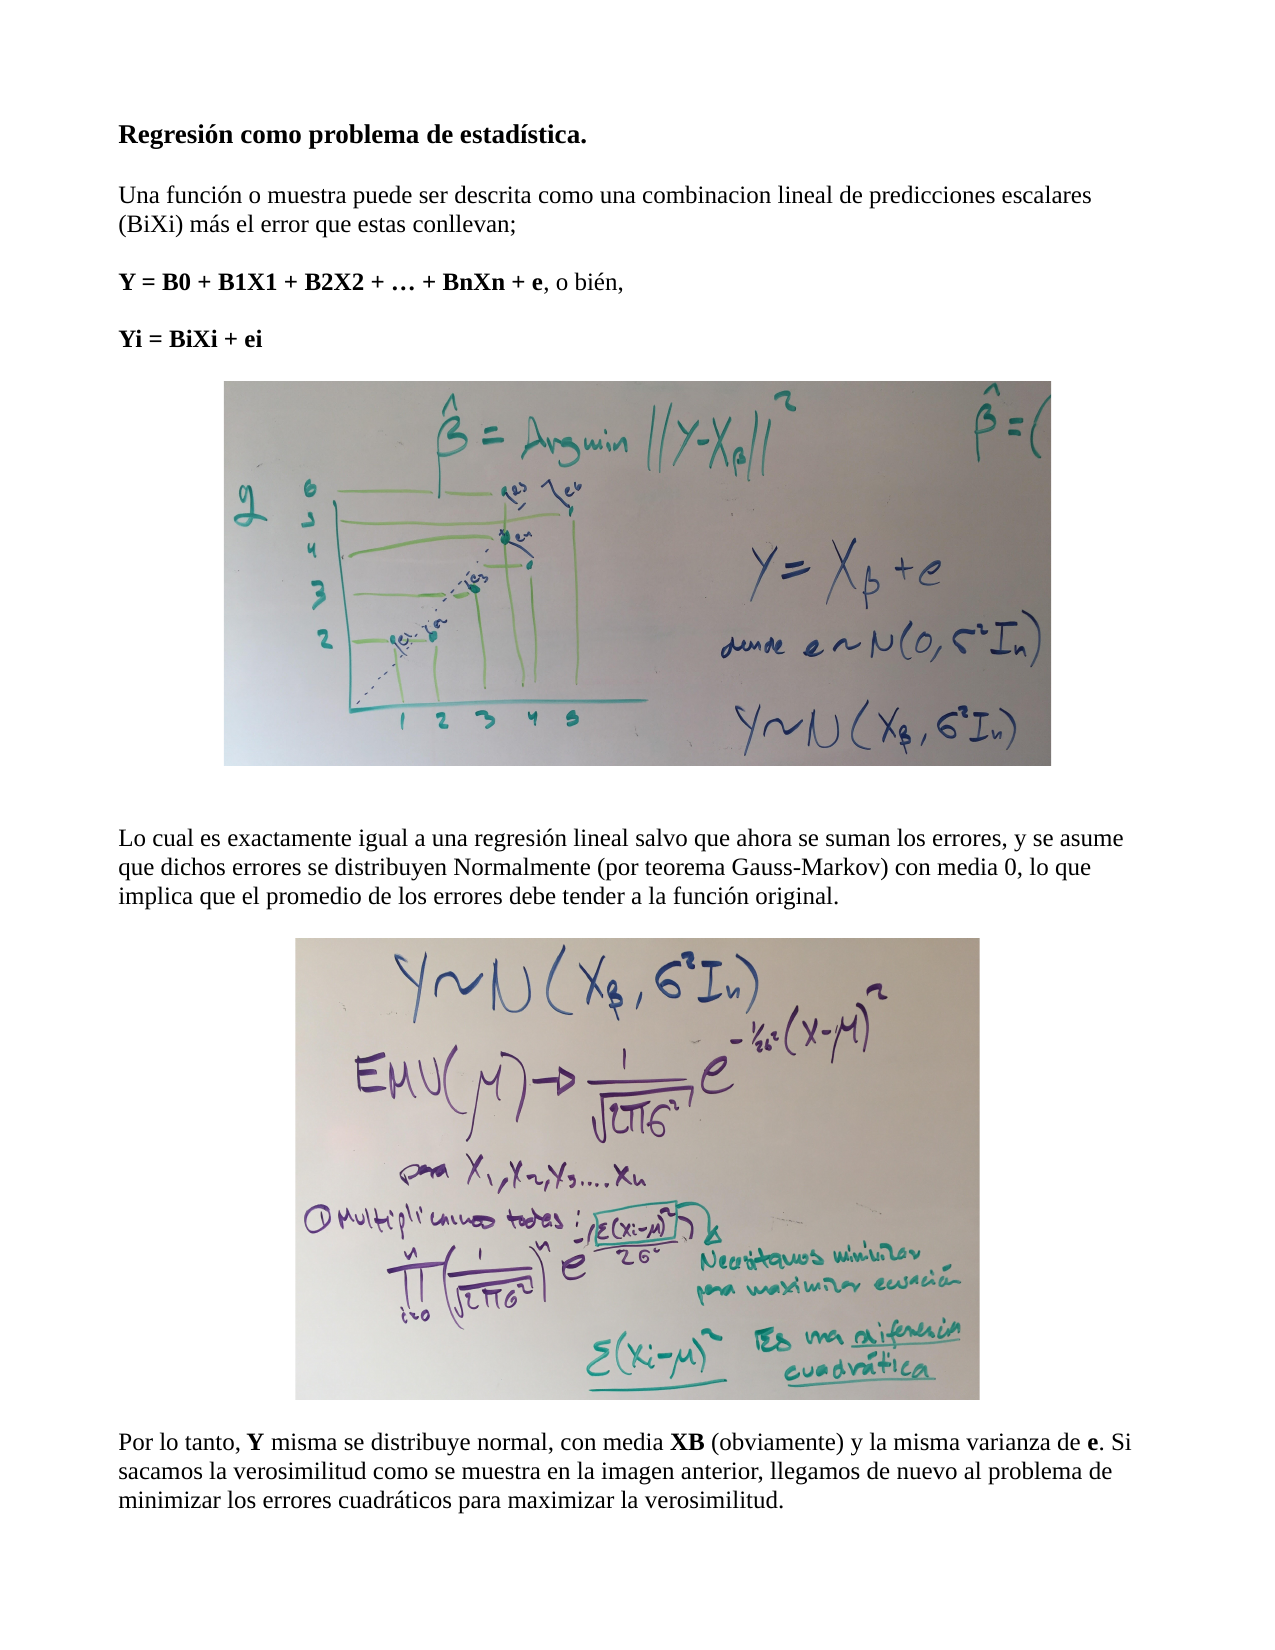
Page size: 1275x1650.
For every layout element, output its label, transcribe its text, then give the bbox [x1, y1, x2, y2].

text Yi = BiXi + ei [118, 324, 1157, 353]
text Regresión como problema de estadística. [118, 118, 1157, 149]
text Lo cual es exactamente igual a una regresión lineal salvo que ahora se suman los errores, y se asume que dichos errores se distribuyen Normalmente (por teorema Gauss-Markov) con media 0, lo que implica que el promedio de los errores debe tender a la función original. [118, 823, 1157, 910]
picture [223, 381, 1052, 536]
text Por lo tanto, Y misma se distribuye normal, con media XB (obviamente) y la misma varianza de e. Si sacamos la verosimilitud como se muestra en la imagen anterior, llegamos de nuevo al problema de minimizar los errores cuadráticos para maximizar la verosimilitud. [118, 1427, 1157, 1513]
text Una función o muestra puede ser descrita como una combinacion lineal de predicciones escalares (BiXi) más el error que estas conllevan; [118, 180, 1157, 238]
picture [295, 938, 980, 1400]
text Y = B0 + B1X1 + B2X2 + … + BnXn + e, o bién, [118, 267, 1157, 295]
